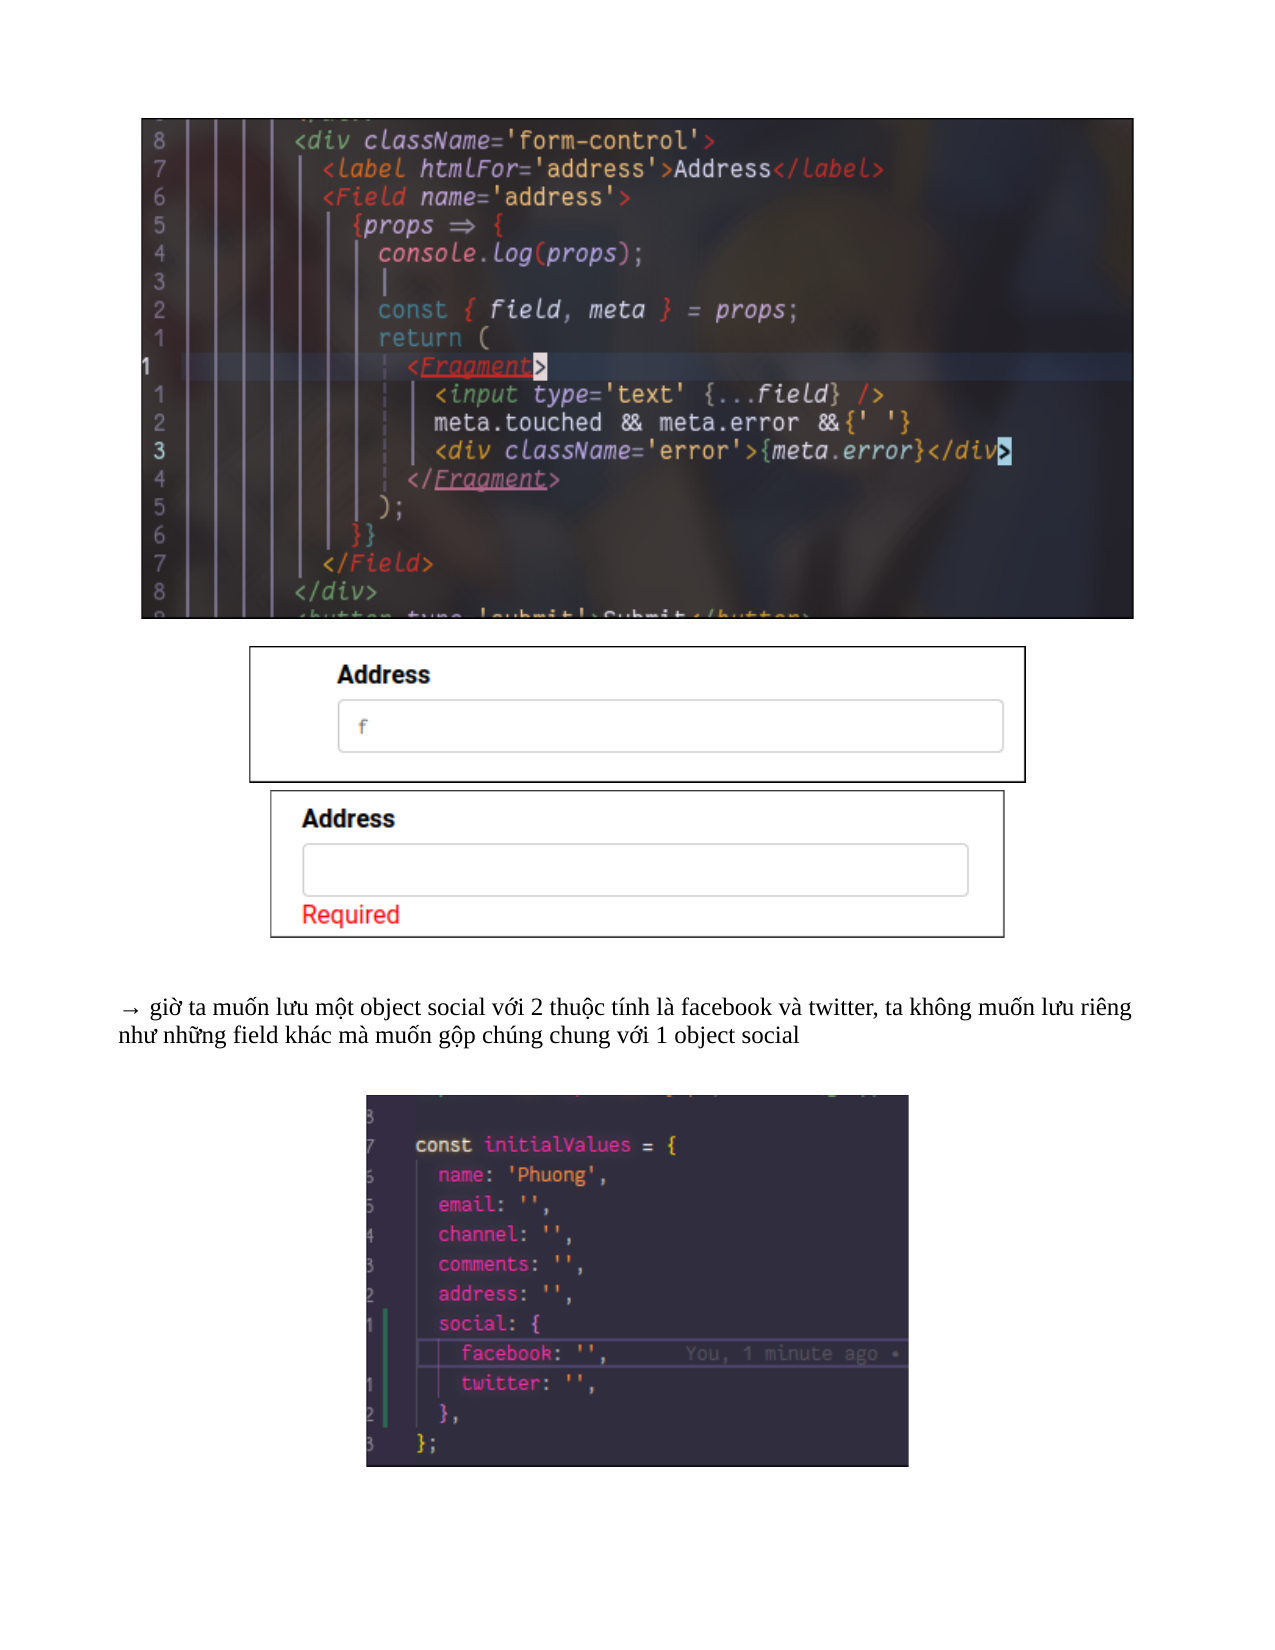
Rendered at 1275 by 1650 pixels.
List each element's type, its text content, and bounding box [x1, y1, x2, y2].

picture [270, 790, 1005, 938]
picture [249, 646, 1026, 783]
text → giờ ta muốn lưu một object social với 2 thuộc tính là facebook và twitter, ta không muốn lưu riêng như những field khác mà muốn gộp chúng chung với 1 object social [118, 992, 1157, 1049]
picture [141, 118, 1134, 619]
picture [366, 1095, 909, 1467]
